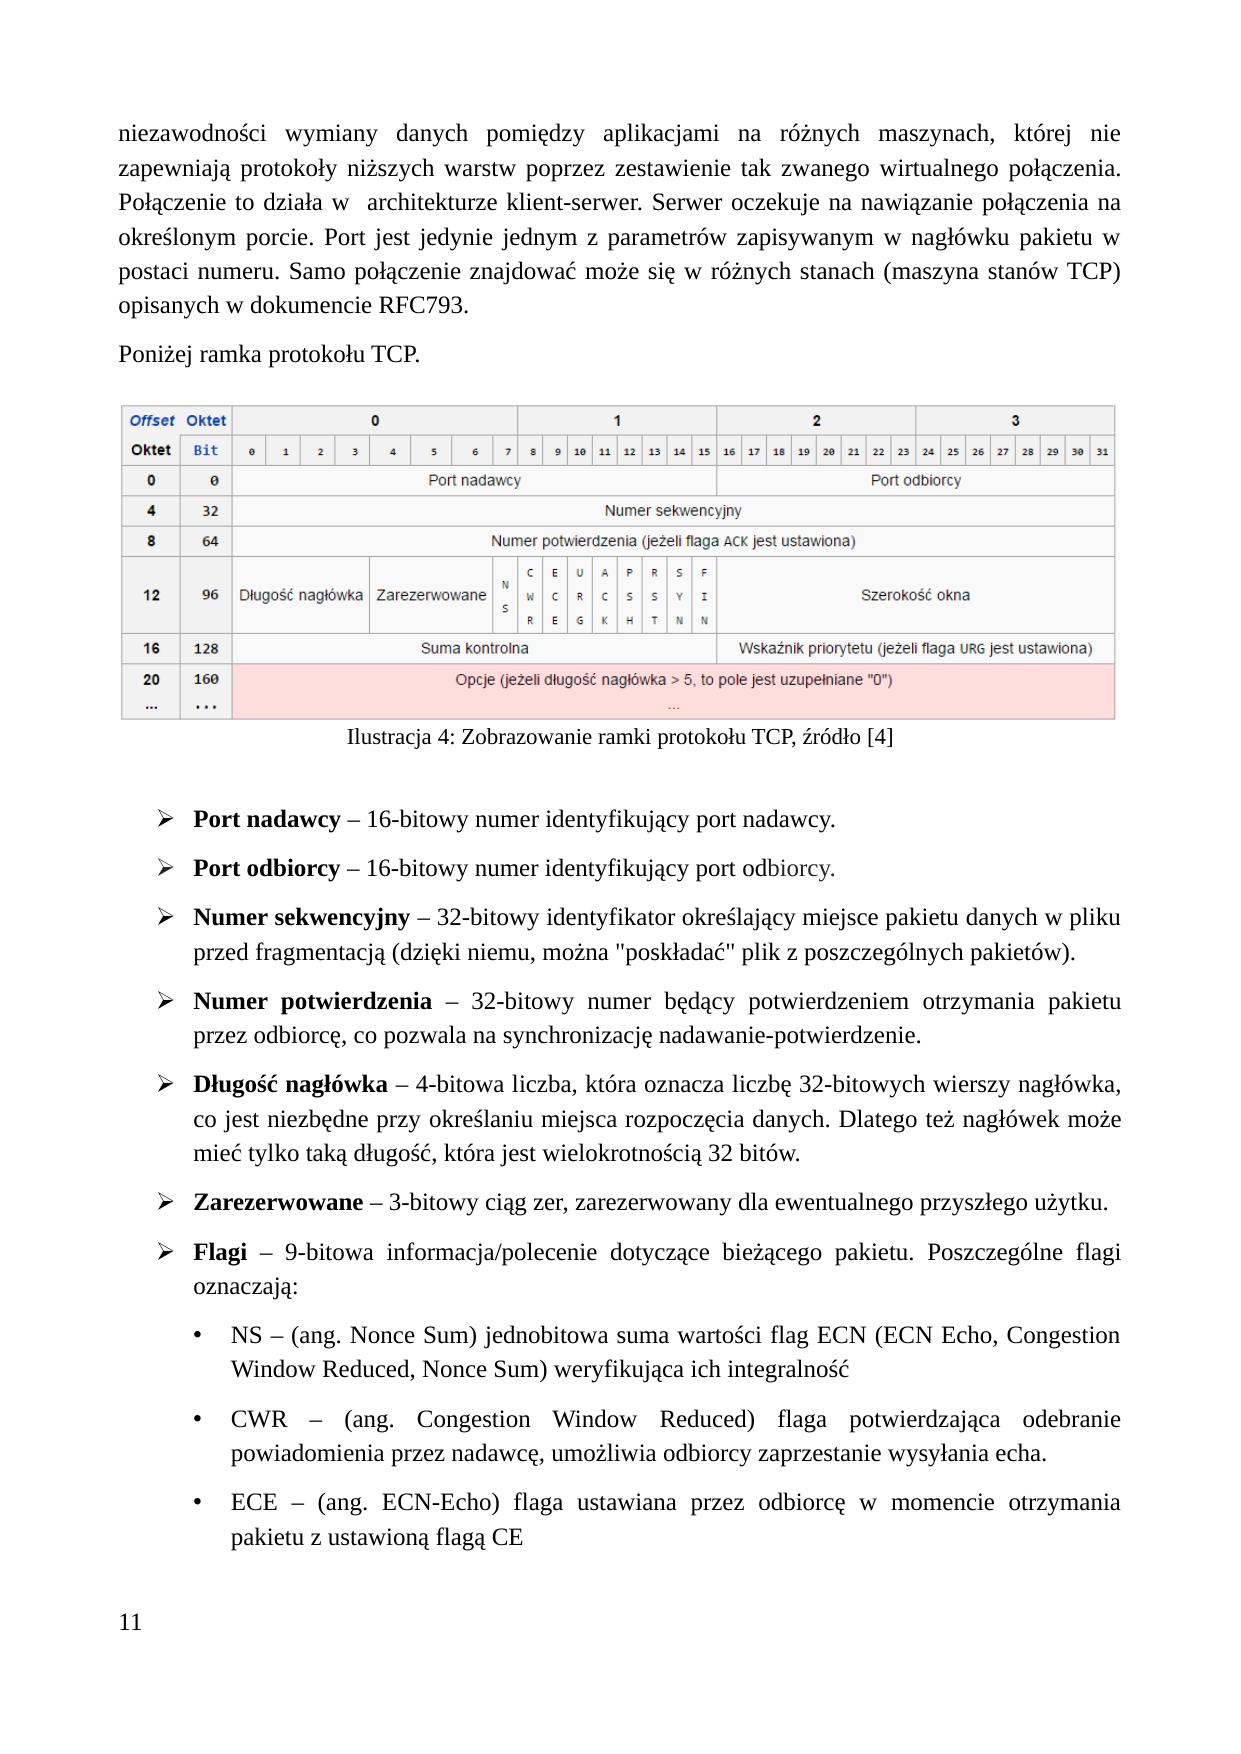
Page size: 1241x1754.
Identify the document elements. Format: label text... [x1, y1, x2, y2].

list ECE – (ang. ECN-Echo) flaga ustawiana przez odbiorcę w momencie otrzymania pakietu z ustawioną flagą CE [193, 1487, 1122, 1550]
list Numer sekwencyjny – 32-bitowy identyfikator określający miejsce pakietu danych w pliku przed fragmentacją (dzięki niemu, można "poskładać" plik z poszczególnych pakietów). [156, 902, 1122, 966]
list Flagi – 9-bitowa informacja/polecenie dotyczące bieżącego pakietu. Poszczególne flagi oznaczają: [156, 1237, 1122, 1300]
list Długość nagłówka – 4-bitowa liczba, która oznacza liczbę 32-bitowych wierszy nagłówka, co jest niezbędne przy określaniu miejsca rozpoczęcia danych. Dlatego też nagłówek może mieć tylko taką długość, która jest wielokrotnością 32 bitów. [156, 1069, 1122, 1167]
list Zarezerwowane – 3-bitowy ciąg zer, zarezerwowany dla ewentualnego przyszłego użytku. [156, 1187, 1122, 1216]
text Poniżej ramka protokołu TCP. [118, 339, 1122, 368]
text Ilustracja 4: Zobrazowanie ramki protokołu TCP, źródło [4] [118, 724, 1122, 749]
list Port odbiorcy – 16-bitowy numer identyfikujący port odbiorcy. [156, 853, 1122, 882]
list NS – (ang. Nonce Sum) jednobitowa suma wartości flag ECN (ECN Echo, Congestion Window Reduced, Nonce Sum) weryfikująca ich integralność [193, 1320, 1122, 1383]
list Port nadawcy – 16-bitowy numer identyfikujący port nadawcy. [156, 804, 1122, 833]
text niezawodności wymiany danych pomiędzy aplikacjami na różnych maszynach, której nie zapewniają protokoły niższych warstw poprzez zestawienie tak zwanego wirtualnego połączenia. Połączenie to działa w architekturze klient-serwer. Serwer oczekuje na nawiązanie połączenia na określonym porcie. Port jest jedynie jednym z parametrów zapisywanym w nagłówku pakietu w postaci numeru. Samo połączenie znajdować może się w różnych stanach (maszyna stanów TCP) opisanych w dokumencie RFC793. [118, 118, 1122, 319]
picture [118, 401, 1123, 724]
list Numer potwierdzenia – 32-bitowy numer będący potwierdzeniem otrzymania pakietu przez odbiorcę, co pozwala na synchronizację nadawanie-potwierdzenie. [156, 986, 1122, 1049]
list CWR – (ang. Congestion Window Reduced) flaga potwierdzająca odebranie powiadomienia przez nadawcę, umożliwia odbiorcy zaprzestanie wysyłania echa. [193, 1404, 1122, 1467]
